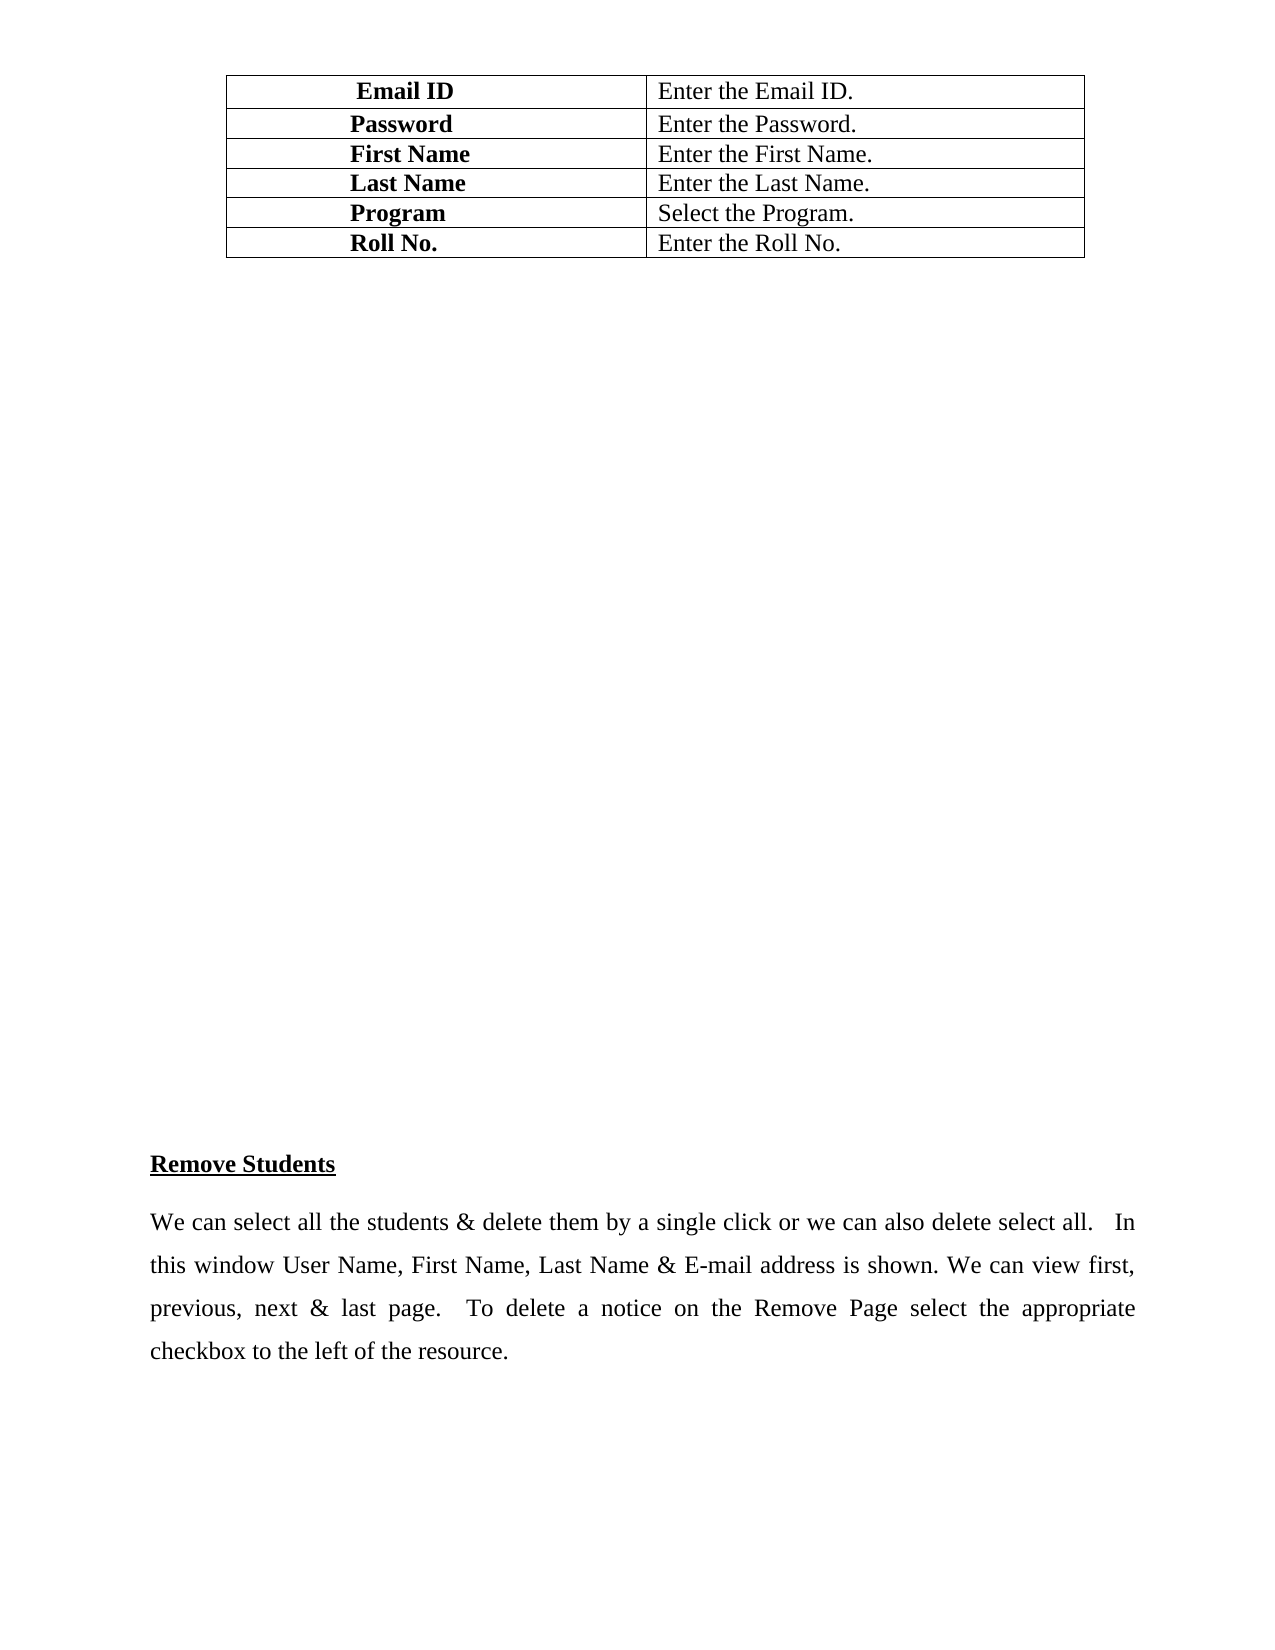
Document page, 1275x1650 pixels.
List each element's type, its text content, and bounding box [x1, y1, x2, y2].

table_cell Last Name [227, 169, 646, 197]
table_cell Password [227, 109, 646, 138]
table_cell Enter the Last Name. [647, 169, 1084, 197]
table_cell Enter the First Name. [647, 139, 1084, 167]
table_cell First Name [227, 139, 646, 167]
table_cell Select the Program. [647, 198, 1084, 227]
table_cell Enter the Email ID. [647, 76, 1084, 108]
table_cell Enter the Password. [647, 109, 1084, 138]
table_cell Enter the Roll No. [647, 228, 1084, 257]
text Remove Students [150, 1149, 1136, 1178]
table_cell Roll No. [227, 228, 646, 257]
table_cell Email ID [227, 76, 646, 108]
text We can select all the students & delete them by a single click or we can also delete select all. In this window User Name, First Name, Last Name & E-mail address is shown. We can view first, previous, next & last page. To delete a notice on the Remove Page select the appropriate checkbox to the left of the resource. [150, 1207, 1136, 1365]
table_cell Program [227, 198, 646, 227]
